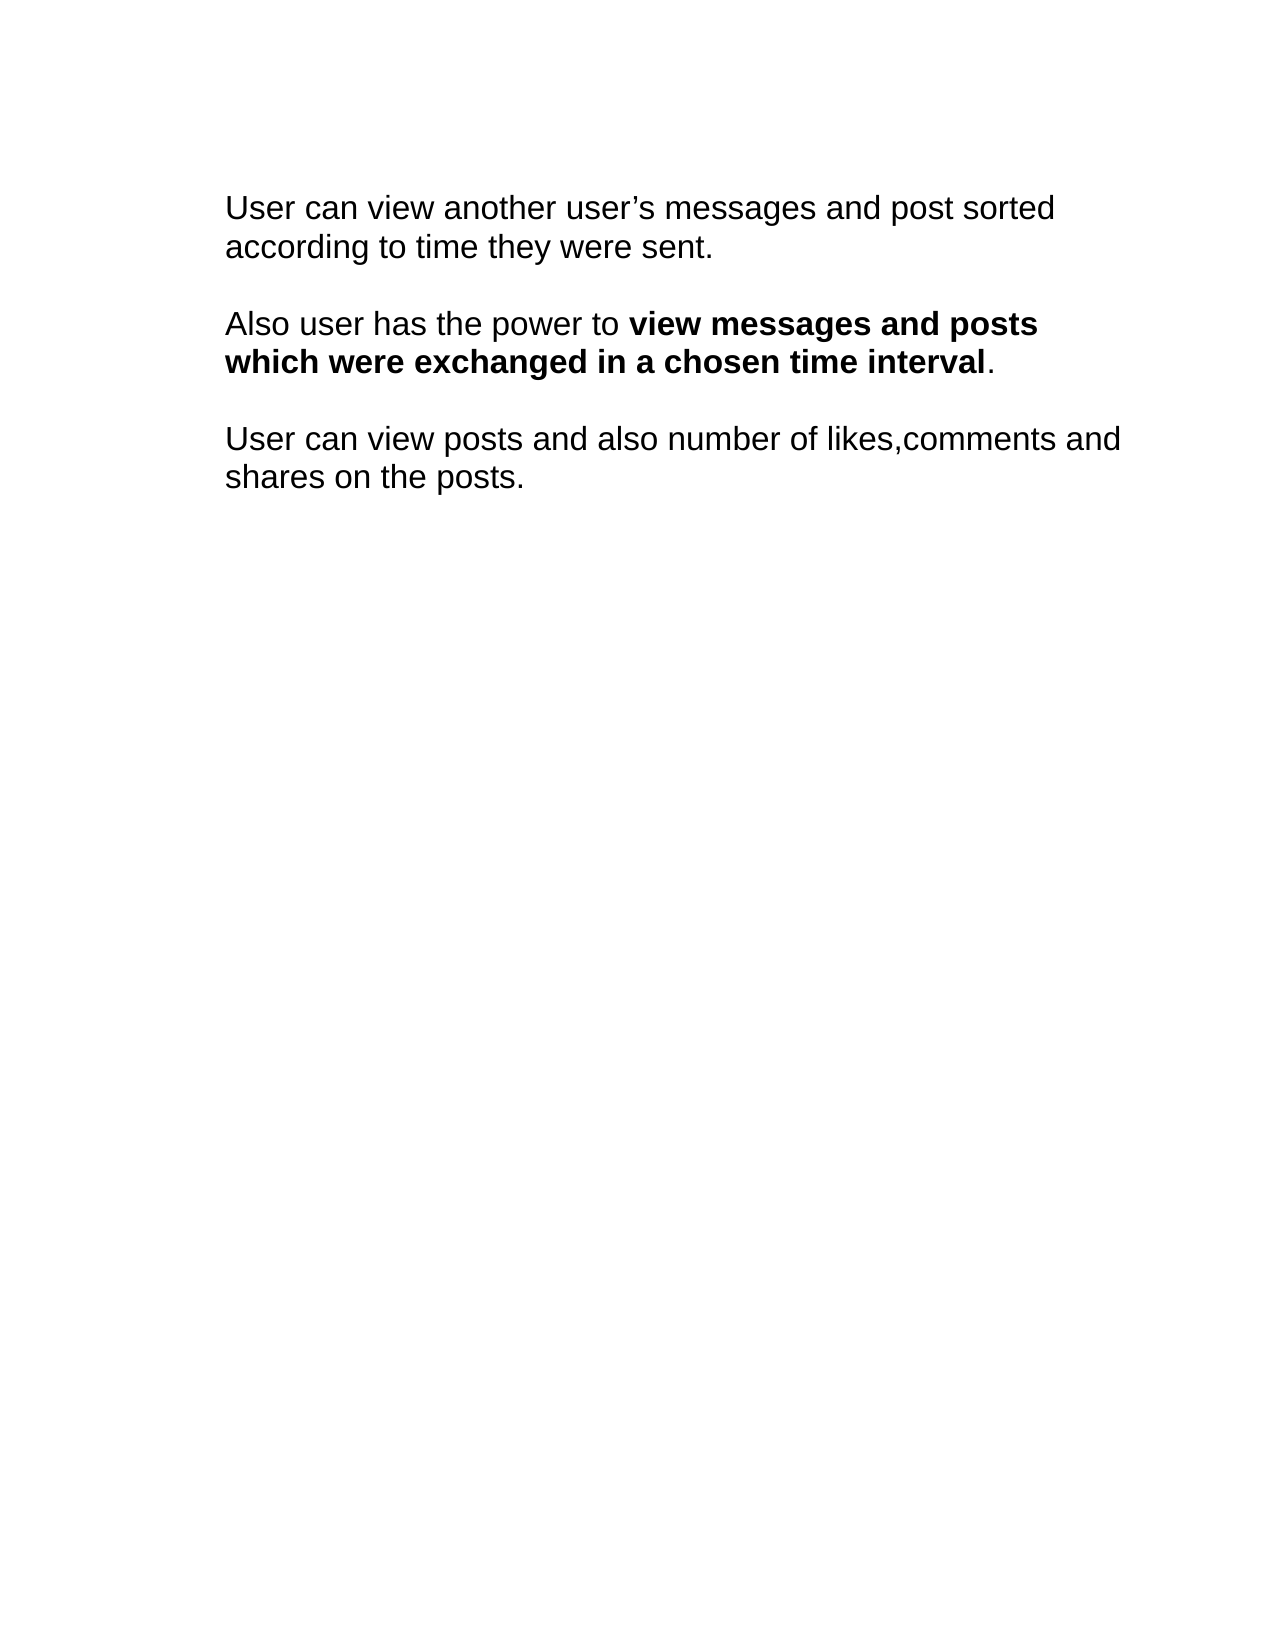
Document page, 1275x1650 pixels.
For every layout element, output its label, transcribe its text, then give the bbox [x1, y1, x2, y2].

list User can view posts and also number of likes,comments and shares on the posts. [225, 419, 1125, 496]
list User can view another user’s messages and post sorted according to time they were sent. [225, 188, 1125, 265]
list Also user has the power to view messages and posts which were exchanged in a chosen time interval. [225, 304, 1125, 381]
